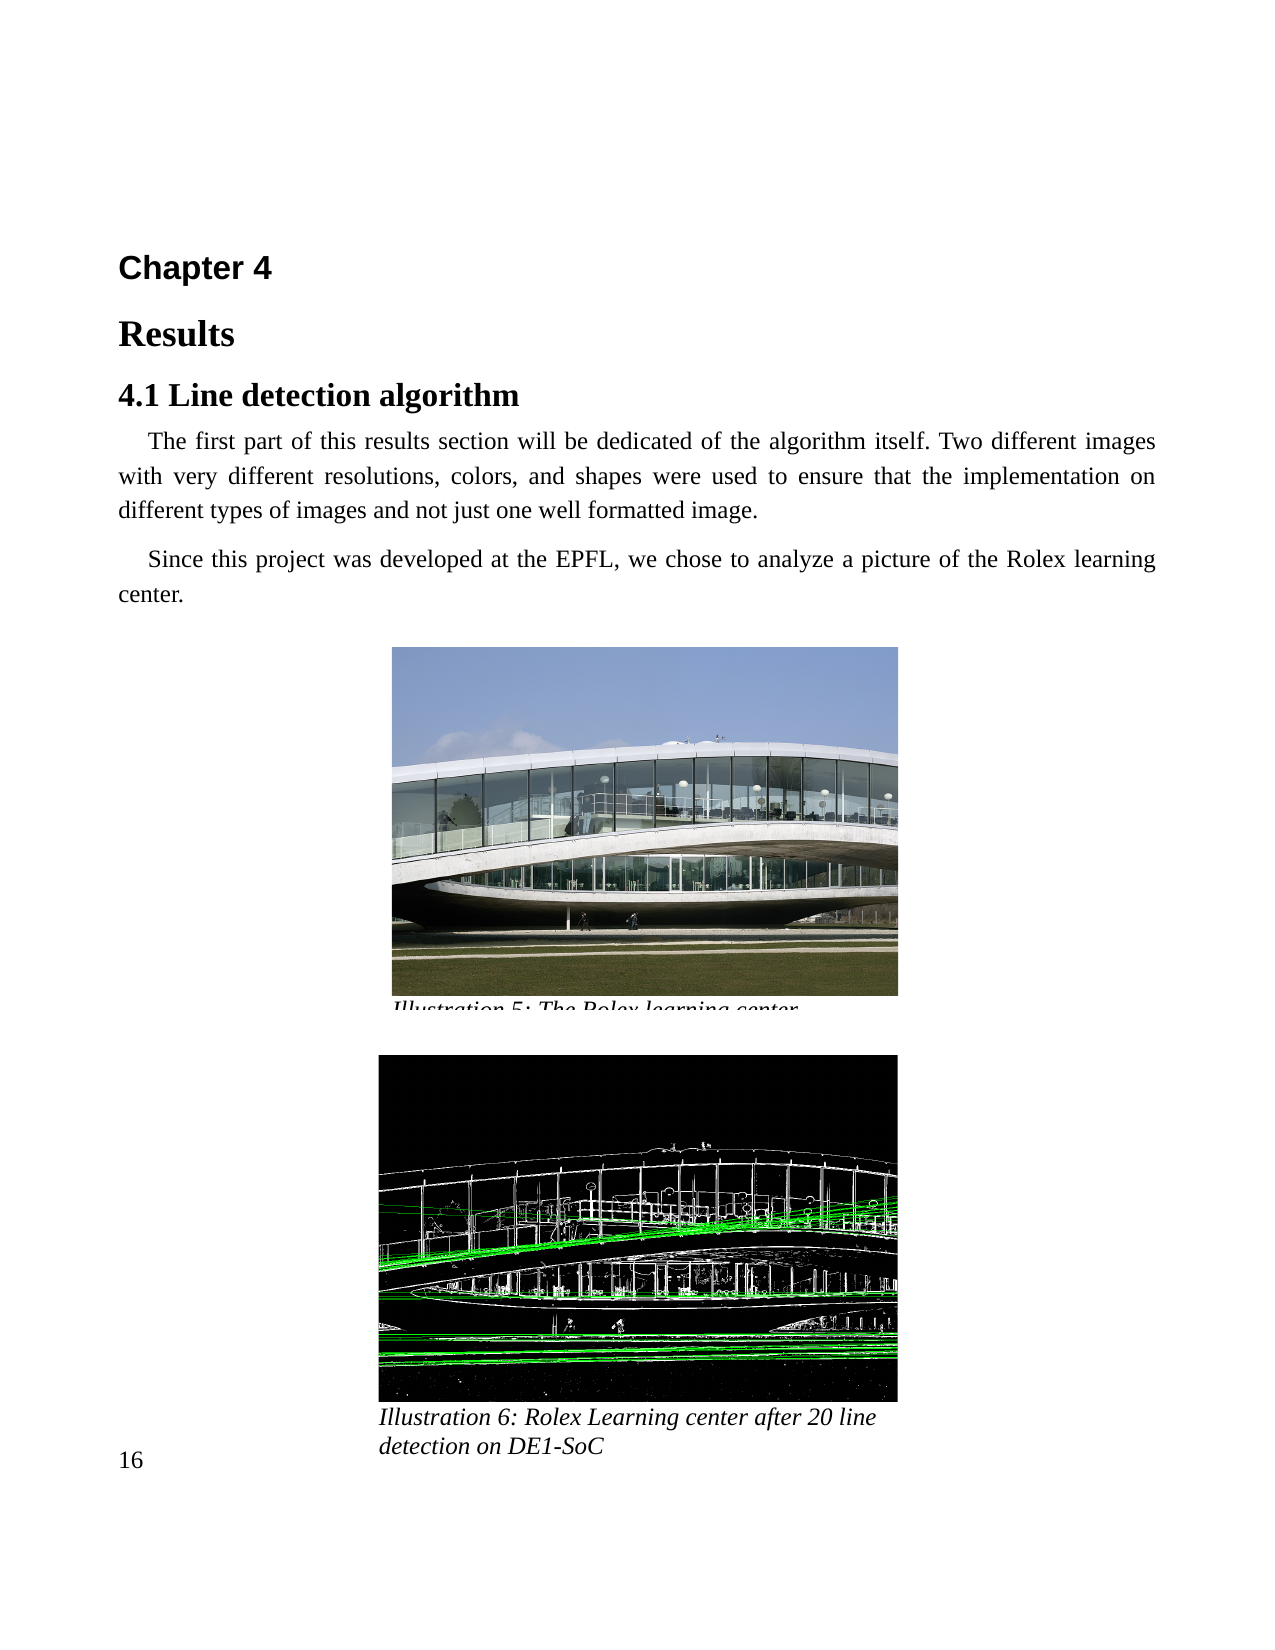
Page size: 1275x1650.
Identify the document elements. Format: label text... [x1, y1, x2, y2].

text Illustration 5: The Rolex learning center [392, 996, 883, 1009]
subtitle Results [118, 312, 1157, 355]
subtitle Chapter 4 [118, 248, 1157, 287]
text Since this project was developed at the EPFL, we chose to analyze a picture of the Rolex learning center. [118, 544, 1157, 608]
text The first part of this results section will be dedicated of the algorithm itself. Two different images with very different resolutions, colors, and shapes were used to ensure that the implementation on different types of images and not just one well formatted image. [118, 426, 1157, 524]
picture [391, 647, 899, 996]
picture [378, 1055, 898, 1402]
subtitle 4.1 Line detection algorithm [118, 376, 1157, 414]
text Illustration 6: Rolex Learning center after 20 line detection on DE1-SoC [378, 1402, 898, 1459]
